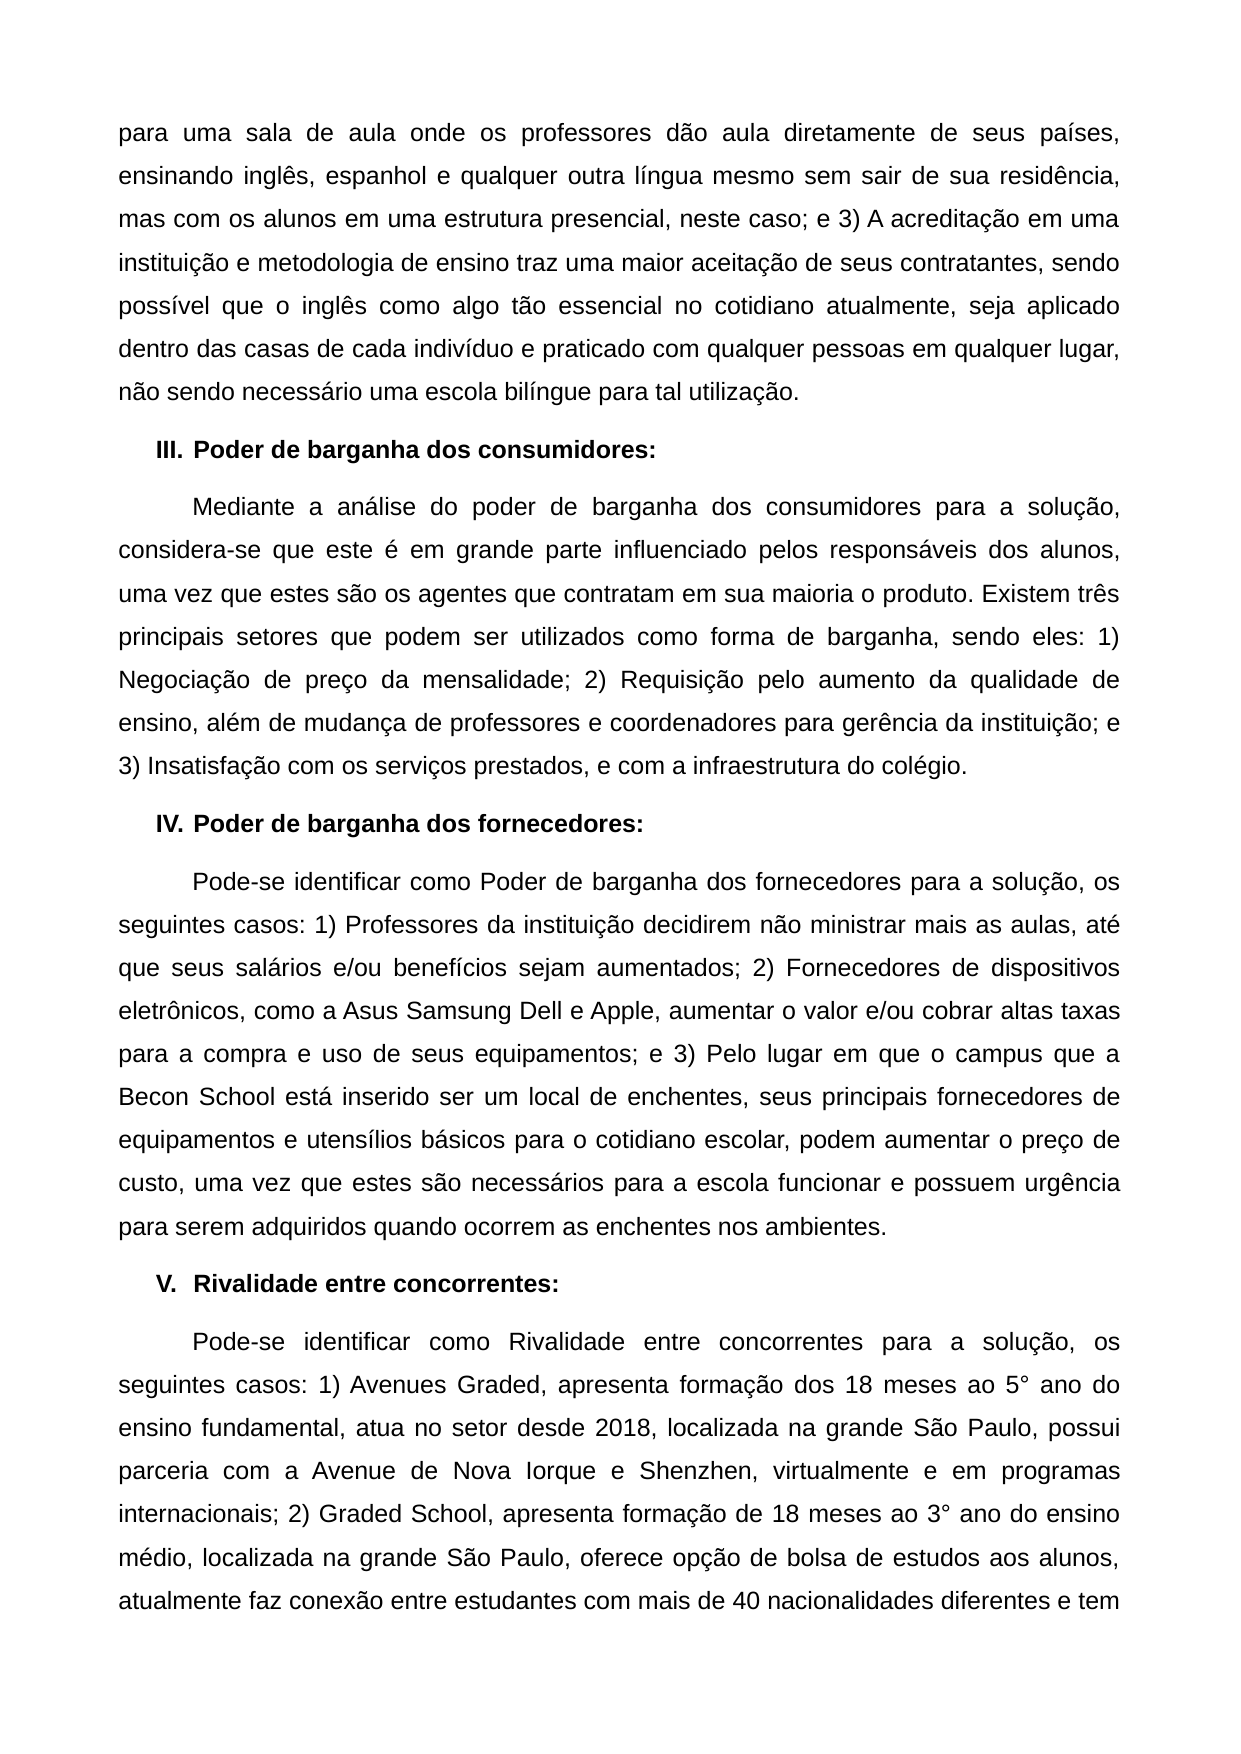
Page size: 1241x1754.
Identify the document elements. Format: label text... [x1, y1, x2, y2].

text Pode-se identificar como Poder de barganha dos fornecedores para a solução, os seguintes casos: 1) Professores da instituição decidirem não ministrar mais as aulas, até que seus salários e/ou benefícios sejam aumentados; 2) Fornecedores de dispositivos eletrônicos, como a Asus Samsung Dell e Apple, aumentar o valor e/ou cobrar altas taxas para a compra e uso de seus equipamentos; e 3) Pelo lugar em que o campus que a Becon School está inserido ser um local de enchentes, seus principais fornecedores de equipamentos e utensílios básicos para o cotidiano escolar, podem aumentar o preço de custo, uma vez que estes são necessários para a escola funcionar e possuem urgência para serem adquiridos quando ocorrem as enchentes nos ambientes. [118, 866, 1122, 1240]
list Poder de barganha dos fornecedores: [156, 809, 1122, 837]
list Poder de barganha dos consumidores: [156, 434, 1122, 463]
text para uma sala de aula onde os professores dão aula diretamente de seus países, ensinando inglês, espanhol e qualquer outra língua mesmo sem sair de sua residência, mas com os alunos em uma estrutura presencial, neste caso; e 3) A acreditação em uma instituição e metodologia de ensino traz uma maior aceitação de seus contratantes, sendo possível que o inglês como algo tão essencial no cotidiano atualmente, seja aplicado dentro das casas de cada indivíduo e praticado com qualquer pessoas em qualquer lugar, não sendo necessário uma escola bilíngue para tal utilização. [118, 118, 1122, 406]
text Pode-se identificar como Rivalidade entre concorrentes para a solução, os seguintes casos: 1) Avenues Graded, apresenta formação dos 18 meses ao 5° ano do ensino fundamental, atua no setor desde 2018, localizada na grande São Paulo, possui parceria com a Avenue de Nova Iorque e Shenzhen, virtualmente e em programas internacionais; 2) Graded School, apresenta formação de 18 meses ao 3° ano do ensino médio, localizada na grande São Paulo, oferece opção de bolsa de estudos aos alunos, atualmente faz conexão entre estudantes com mais de 40 nacionalidades diferentes e tem [118, 1327, 1122, 1614]
list Rivalidade entre concorrentes: [156, 1269, 1122, 1298]
text Mediante a análise do poder de barganha dos consumidores para a solução, considera-se que este é em grande parte influenciado pelos responsáveis dos alunos, uma vez que estes são os agentes que contratam em sua maioria o produto. Existem três principais setores que podem ser utilizados como forma de barganha, sendo eles: 1) Negociação de preço da mensalidade; 2) Requisição pelo aumento da qualidade de ensino, além de mudança de professores e coordenadores para gerência da instituição; e 3) Insatisfação com os serviços prestados, e com a infraestrutura do colégio. [118, 492, 1122, 780]
